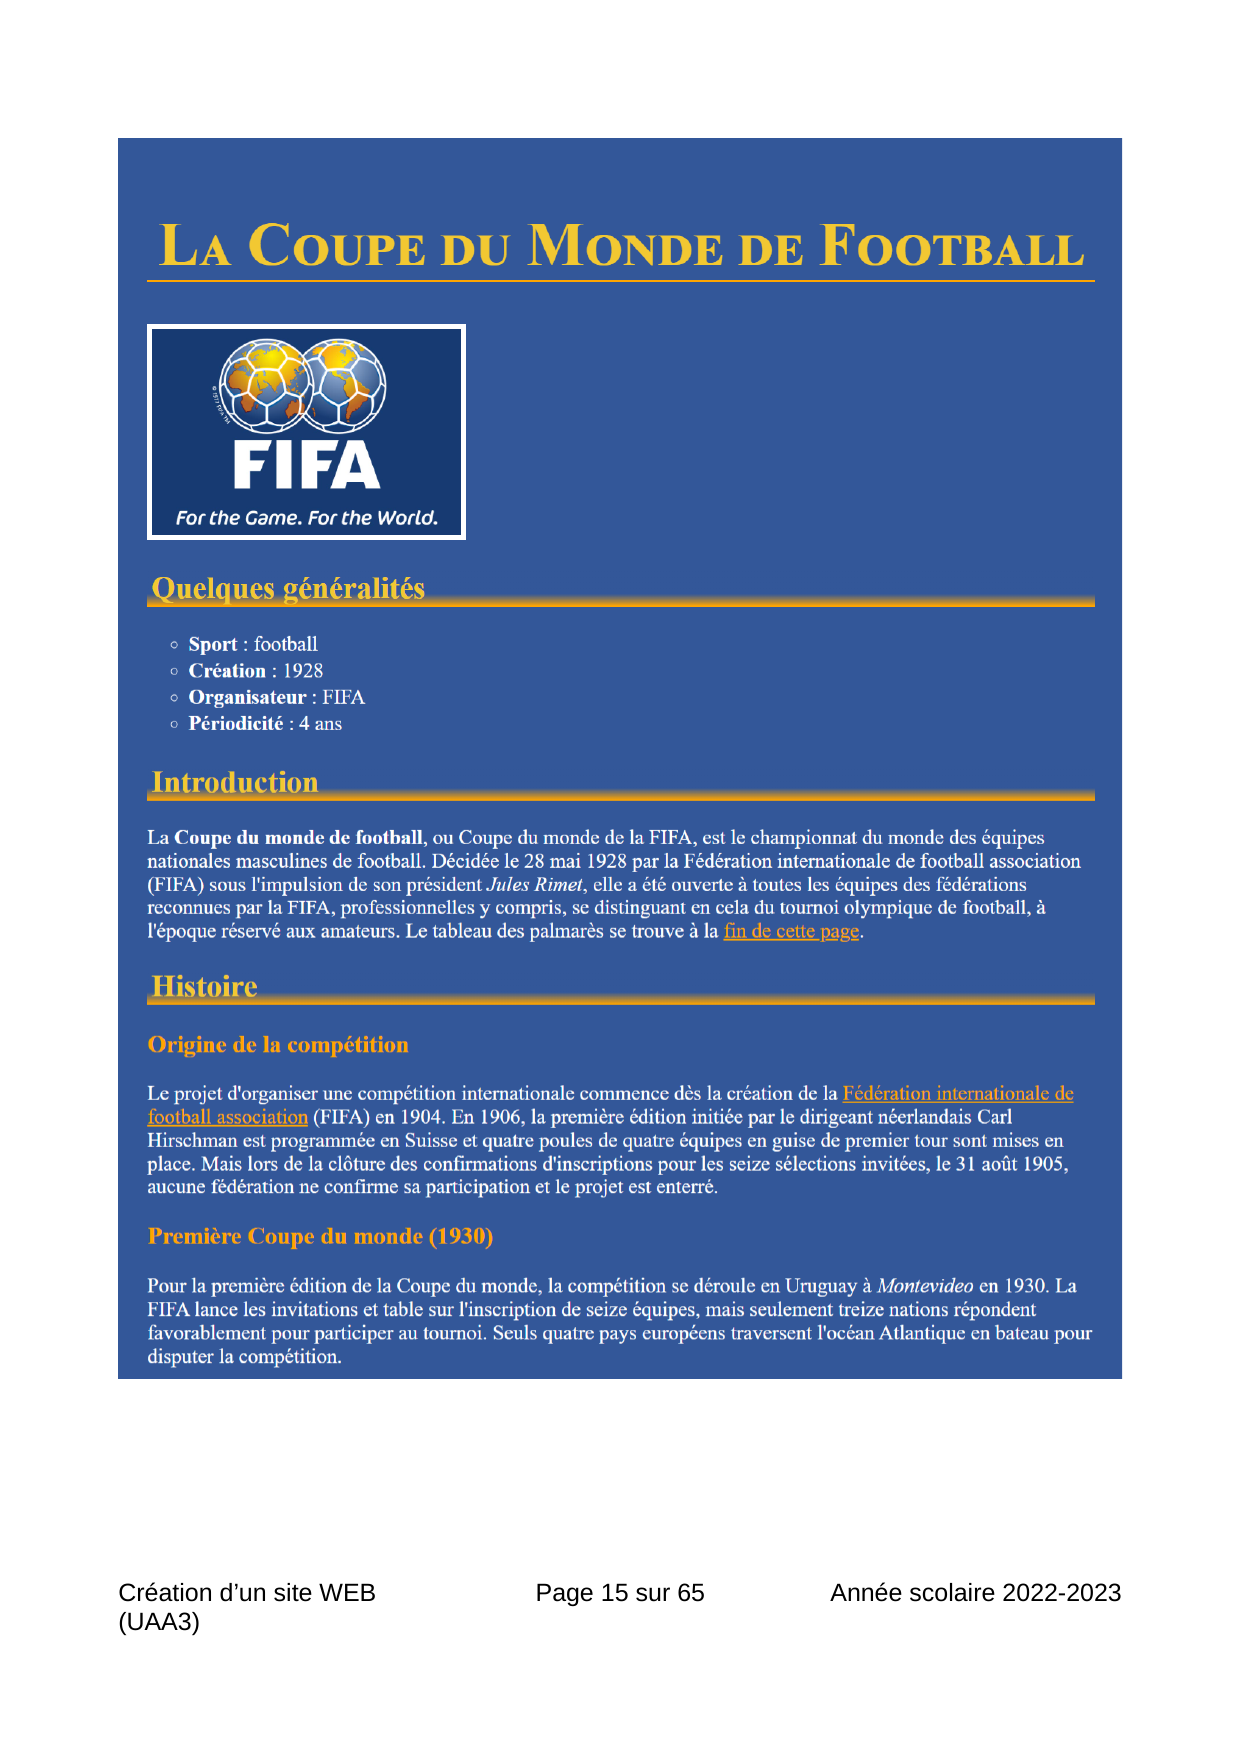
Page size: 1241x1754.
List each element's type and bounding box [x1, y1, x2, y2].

picture [118, 138, 1123, 1379]
